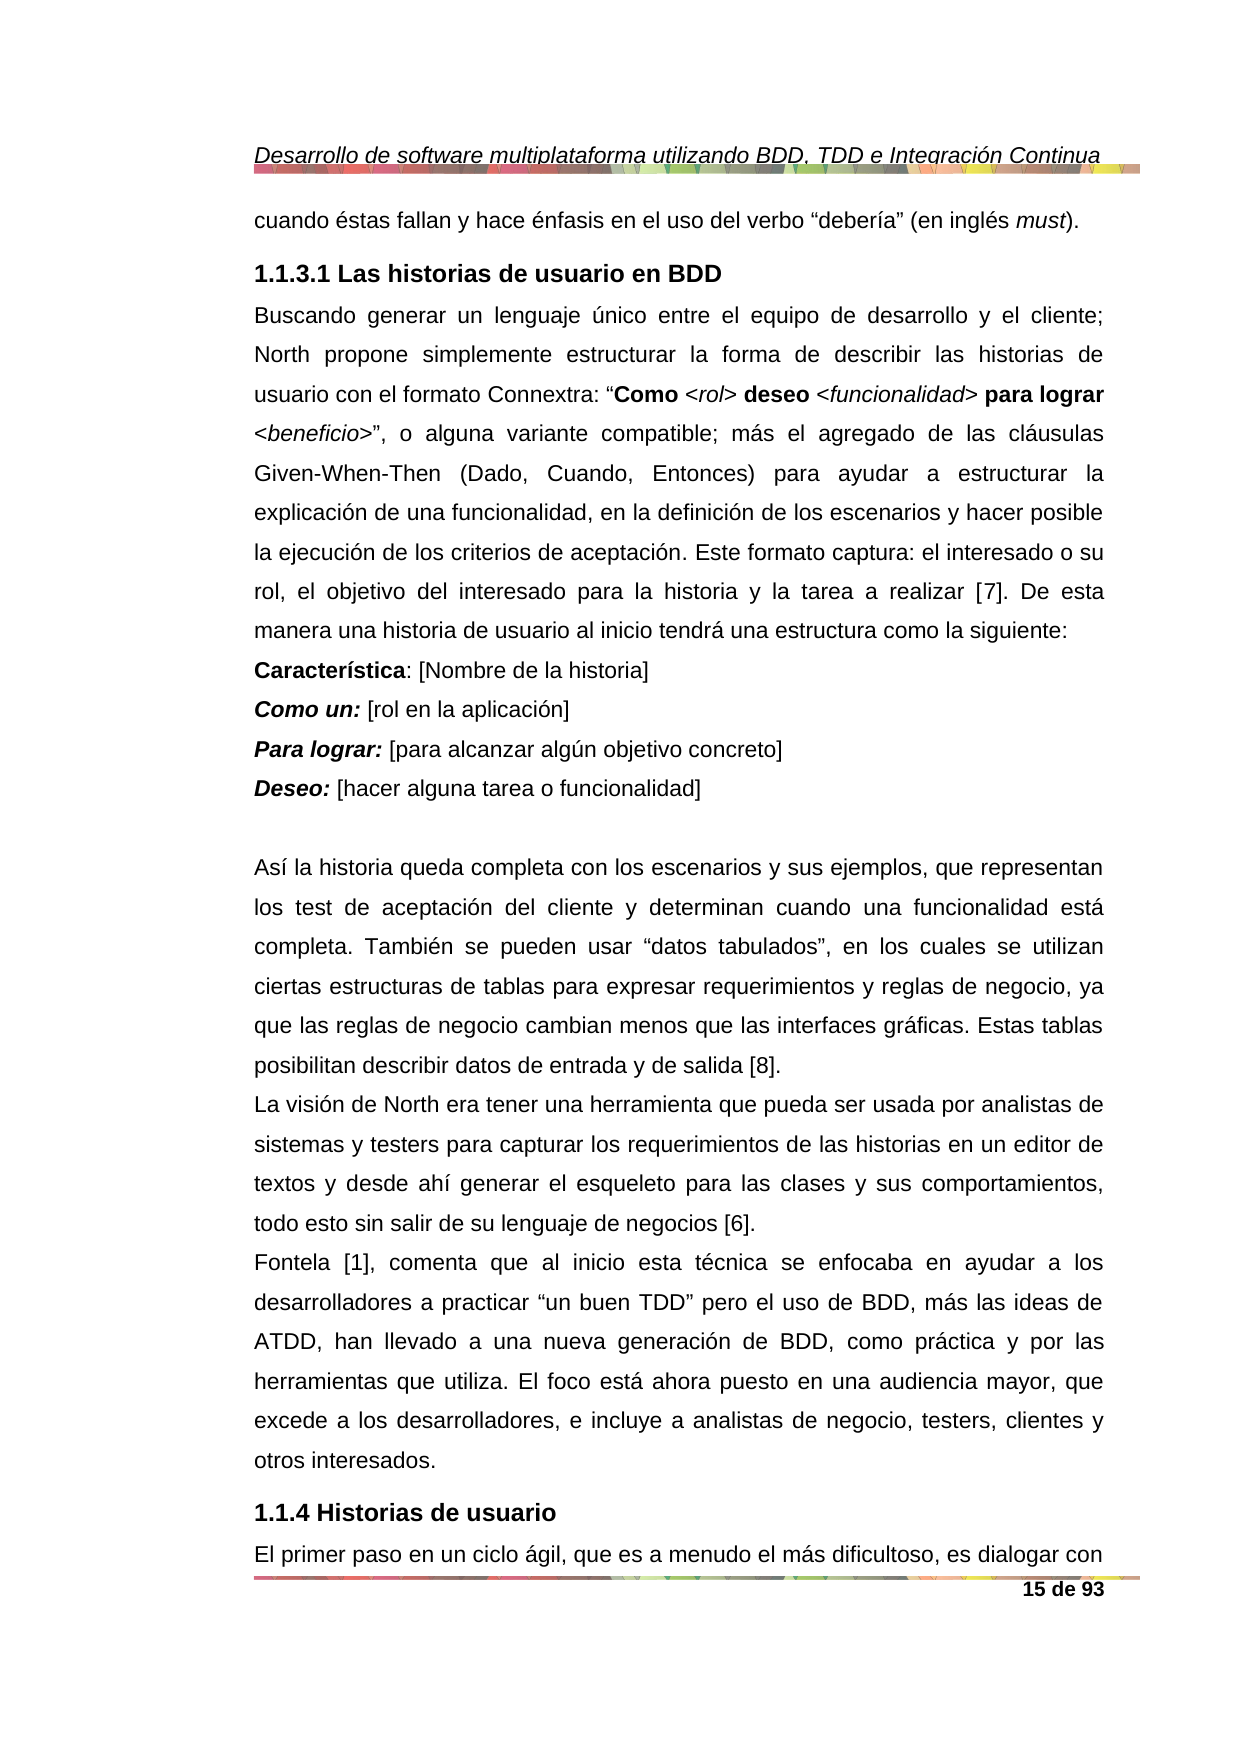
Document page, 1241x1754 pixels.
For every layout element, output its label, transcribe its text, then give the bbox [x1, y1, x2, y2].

list El primer paso en un ciclo ágil, que es a menudo el más dificultoso, es dialogar con [254, 1541, 1104, 1567]
text Característica: [Nombre de la historia] [254, 657, 1104, 683]
text Como un: [rol en la aplicación] [254, 696, 1104, 723]
text cuando éstas fallan y hace énfasis en el uso del verbo “debería” (en inglés must). [254, 207, 1104, 234]
text 1.1.3.1 Las historias de usuario en BDD [254, 258, 1104, 287]
text Fontela [1], comenta que al inicio esta técnica se enfocaba en ayudar a los desarrolladores a practicar “un buen TDD” pero el uso de BDD, más las ideas de ATDD, han llevado a una nueva generación de BDD, como práctica y por las herramientas que utiliza. El foco está ahora puesto en una audiencia mayor, que excede a los desarrolladores, e incluye a analistas de negocio, testers, clientes y otros interesados. [254, 1249, 1104, 1473]
text La visión de North era tener una herramienta que pueda ser usada por analistas de sistemas y testers para capturar los requerimientos de las historias en un editor de textos y desde ahí generar el esqueleto para las clases y sus comportamientos, todo esto sin salir de su lenguaje de negocios [6]. [254, 1091, 1104, 1236]
text Para lograr: [para alcanzar algún objetivo concreto] [254, 736, 1104, 762]
text Deseo: [hacer alguna tarea o funcionalidad] [254, 775, 1104, 802]
text Así la historia queda completa con los escenarios y sus ejemplos, que representan los test de aceptación del cliente y determinan cuando una funcionalidad está completa. También se pueden usar “datos tabulados”, en los cuales se utilizan ciertas estructuras de tablas para expresar requerimientos y reglas de negocio, ya que las reglas de negocio cambian menos que las interfaces gráficas. Estas tablas posibilitan describir datos de entrada y de salida [8]. [254, 854, 1104, 1078]
list 1.1.4 Historias de usuario [254, 1498, 1104, 1527]
text Buscando generar un lenguaje único entre el equipo de desarrollo y el cliente; North propone simplemente estructurar la forma de describir las historias de usuario con el formato Connextra: “Como <rol> deseo <funcionalidad> para lograr <beneficio>”, o alguna variante compatible; más el agregado de las cláusulas Given-When-Then (Dado, Cuando, Entonces) para ayudar a estructurar la explicación de una funcionalidad, en la definición de los escenarios y hacer posible la ejecución de los criterios de aceptación. Este formato captura: el interesado o su rol, el objetivo del interesado para la historia y la tarea a realizar [7]. De esta manera una historia de usuario al inicio tendrá una estructura como la siguiente: [254, 302, 1104, 644]
